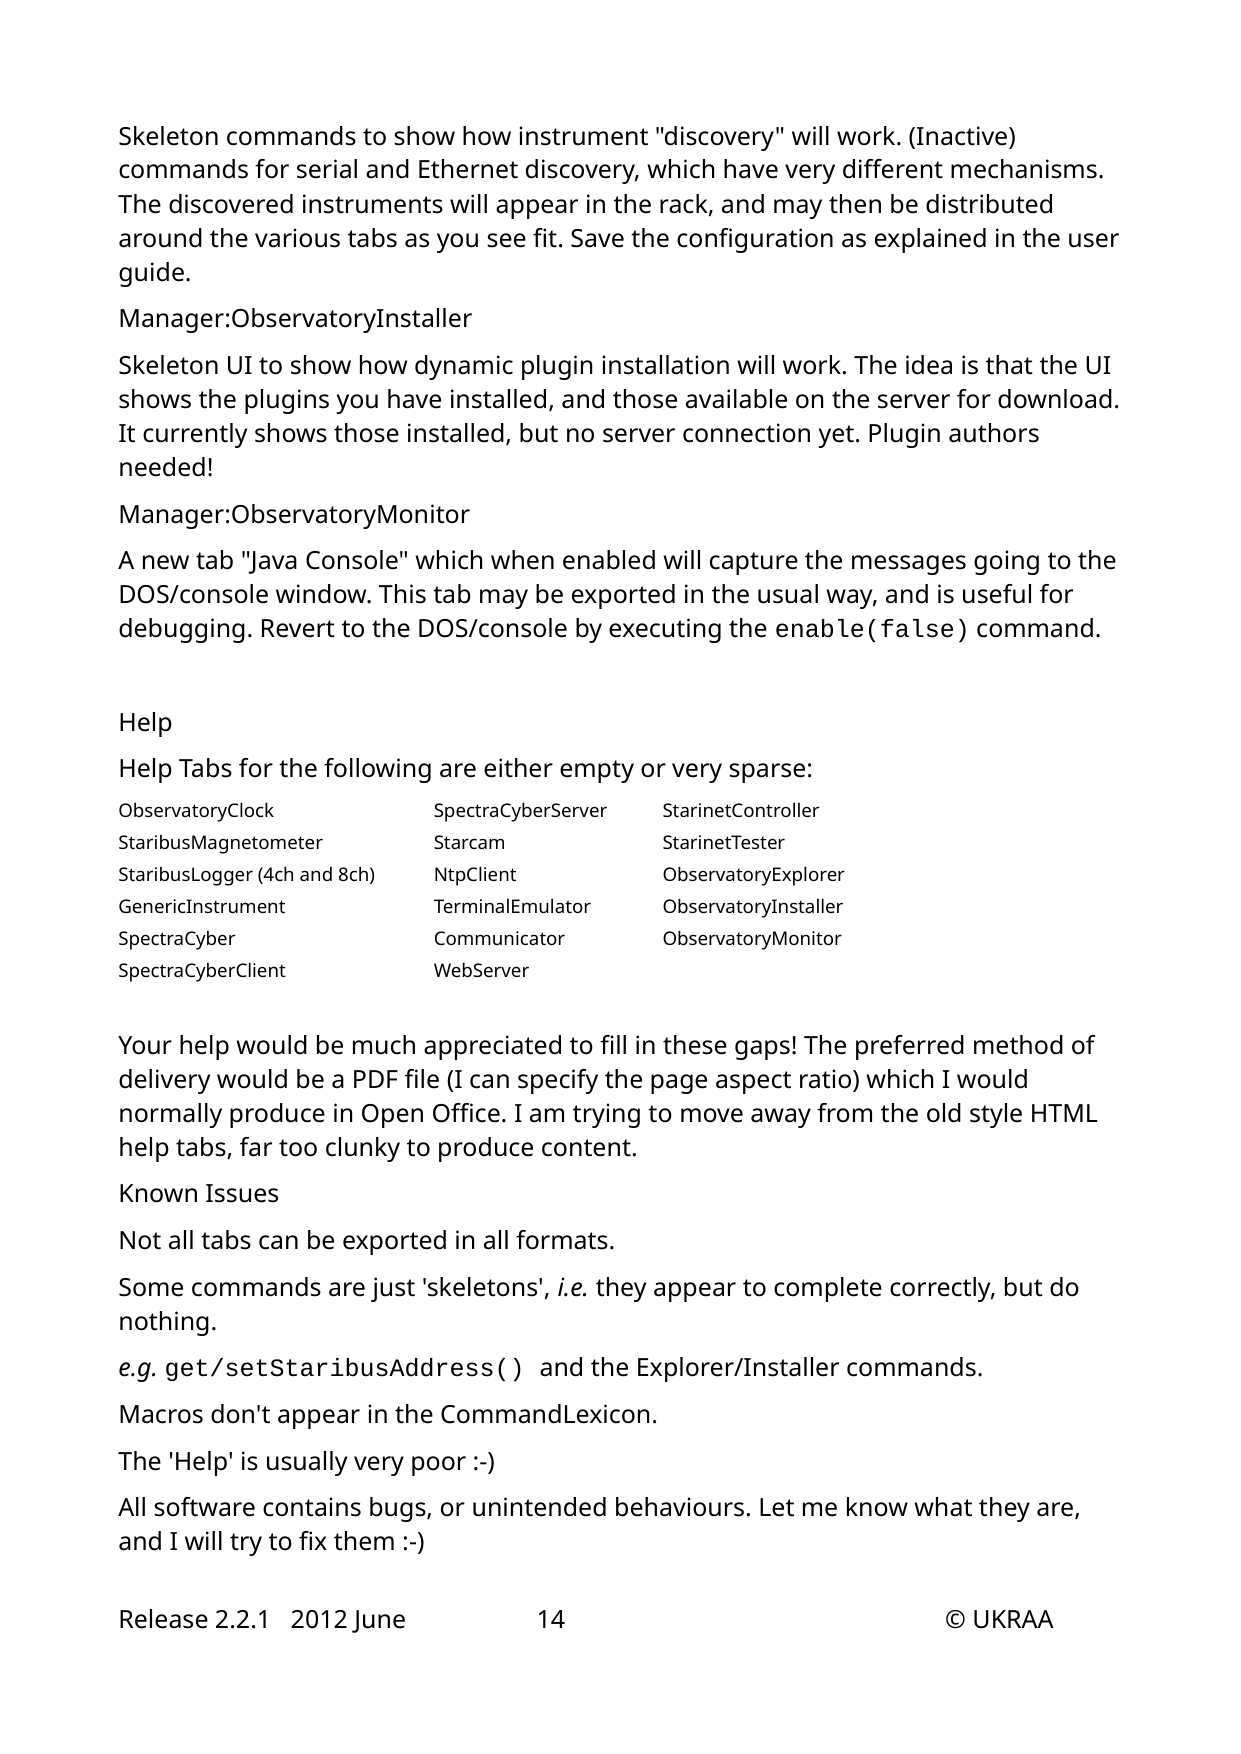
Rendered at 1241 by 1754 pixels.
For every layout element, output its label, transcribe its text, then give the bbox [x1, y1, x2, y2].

table_cell WebServer [434, 957, 662, 989]
table_cell ObservatoryMonitor [662, 925, 1122, 957]
table_header ObservatoryClock [118, 798, 433, 829]
text Help Tabs for the following are either empty or very sparse: [118, 751, 1122, 785]
text The 'Help' is usually very poor :-) [118, 1443, 1122, 1477]
table_cell StaribusLogger (4ch and 8ch) [118, 861, 433, 893]
table_cell GenericInstrument [118, 893, 433, 925]
table_cell SpectraCyberClient [118, 957, 433, 989]
table_cell NtpClient [434, 861, 662, 893]
table_cell StarinetTester [662, 829, 1122, 861]
text All software contains bugs, or unintended behaviours. Let me know what they are, and I will try to fix them :-) [118, 1490, 1122, 1558]
table_cell ObservatoryInstaller [662, 893, 1122, 925]
text Your help would be much appreciated to fill in these gaps! The preferred method of delivery would be a PDF file (I can specify the page aspect ratio) which I would normally produce in Open Office. I am trying to move away from the old style HTML help tabs, far too clunky to produce content. [118, 1027, 1122, 1163]
text Some commands are just 'skeletons', i.e. they appear to complete correctly, but do nothing. [118, 1269, 1122, 1337]
text Macros don't appear in the CommandLexicon. [118, 1397, 1122, 1431]
table_cell Communicator [434, 925, 662, 957]
text Manager:ObservatoryMonitor [118, 496, 1122, 530]
text Known Issues [118, 1176, 1122, 1210]
table_cell Starcam [434, 829, 662, 861]
text Manager:ObservatoryInstaller [118, 301, 1122, 335]
text e.g. get/setStaribusAddress() and the Explorer/Installer commands. [118, 1350, 1122, 1384]
table_cell TerminalEmulator [434, 893, 662, 925]
table_cell SpectraCyber [118, 925, 433, 957]
table_cell ObservatoryExplorer [662, 861, 1122, 893]
text Not all tabs can be exported in all formats. [118, 1223, 1122, 1257]
text Skeleton UI to show how dynamic plugin installation will work. The idea is that the UI shows the plugins you have installed, and those available on the server for download. It currently shows those installed, but no server connection yet. Plugin authors needed! [118, 347, 1122, 484]
table_header SpectraCyberServer [434, 798, 662, 829]
table_cell [662, 957, 1122, 989]
table_cell StaribusMagnetometer [118, 829, 433, 861]
text Help [118, 704, 1122, 738]
table_header StarinetController [662, 798, 1122, 829]
text A new tab "Java Console" which when enabled will capture the messages going to the DOS/console window. This tab may be exported in the usual way, and is useful for debugging. Revert to the DOS/console by executing the enable(false) command. [118, 543, 1122, 645]
text Skeleton commands to show how instrument "discovery" will work. (Inactive) commands for serial and Ethernet discovery, which have very different mechanisms. The discovered instruments will appear in the rack, and may then be distributed around the various tabs as you see fit. Save the configuration as explained in the user guide. [118, 118, 1122, 288]
